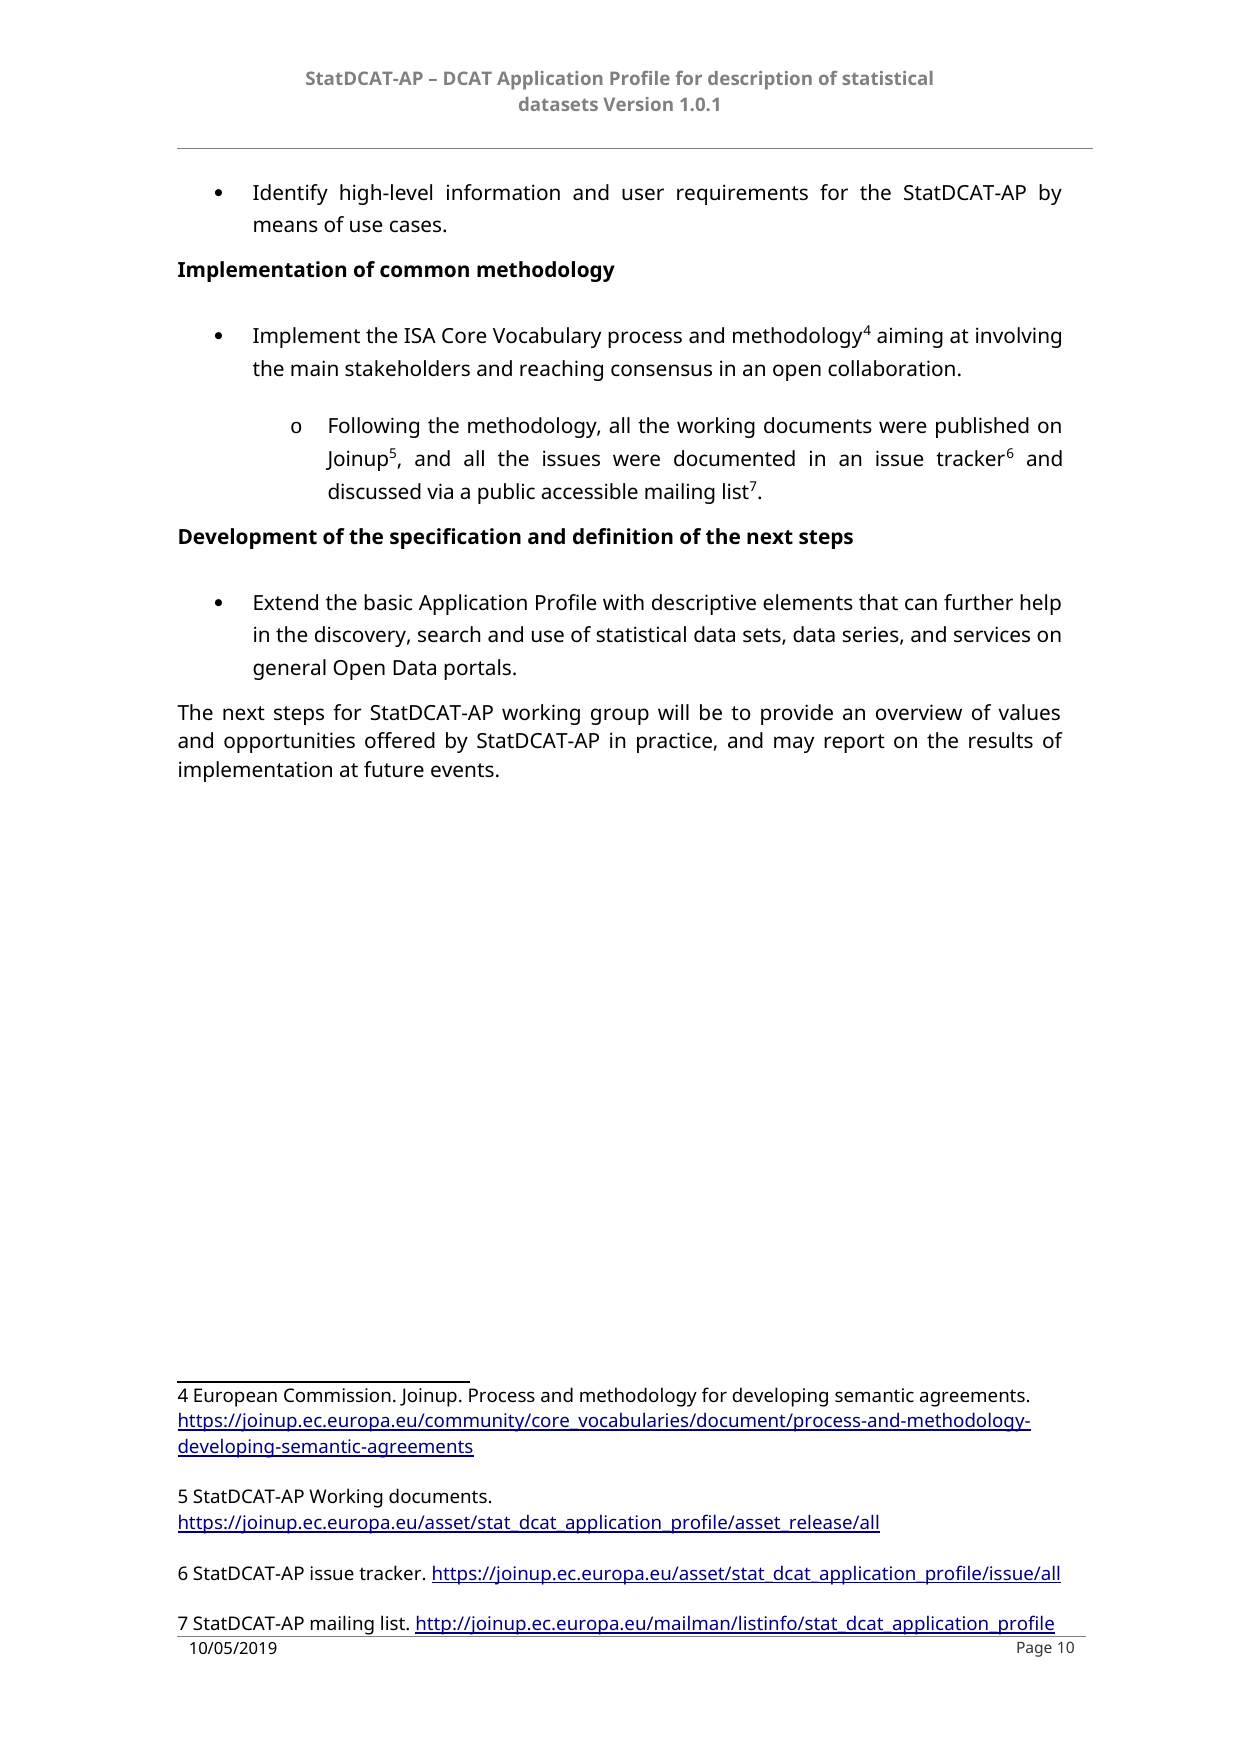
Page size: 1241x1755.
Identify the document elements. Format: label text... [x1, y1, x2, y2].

list StatDCAT-AP issue tracker. https://joinup.ec.europa.eu/asset/stat_dcat_application_profile/issue/all [177, 1560, 1063, 1585]
list StatDCAT-AP mailing list. http://joinup.ec.europa.eu/mailman/listinfo/stat_dcat_application_profile [177, 1610, 1063, 1636]
list European Commission. Joinup. Process and methodology for developing semantic agreements. https://joinup.ec.europa.eu/community/core_vocabularies/document/process-and-methodology-developing-semantic-agreements [177, 1382, 1063, 1459]
list StatDCAT-AP Working documents. https://joinup.ec.europa.eu/asset/stat_dcat_application_profile/asset_release/all [177, 1484, 1063, 1535]
list Extend the basic Application Profile with descriptive elements that can further help in the discovery, search and use of statistical data sets, data series, and services on general Open Data portals. [215, 588, 1063, 681]
text The next steps for StatDCAT-AP working group will be to provide an overview of values and opportunities offered by StatDCAT-AP in practice, and may report on the results of implementation at future events. [177, 698, 1063, 783]
text Implementation of common methodology [177, 255, 1063, 284]
list Following the methodology, all the working documents were published on Joinup, and all the issues were documented in an issue tracker and discussed via a public accessible mailing list. [290, 411, 1063, 505]
list Implement the ISA Core Vocabulary process and methodology aiming at involving the main stakeholders and reaching consensus in an open collaboration. [215, 321, 1063, 382]
text Development of the specification and definition of the next steps [177, 522, 1063, 550]
list Identify high-level information and user requirements for the StatDCAT-AP by means of use cases. [215, 178, 1063, 239]
